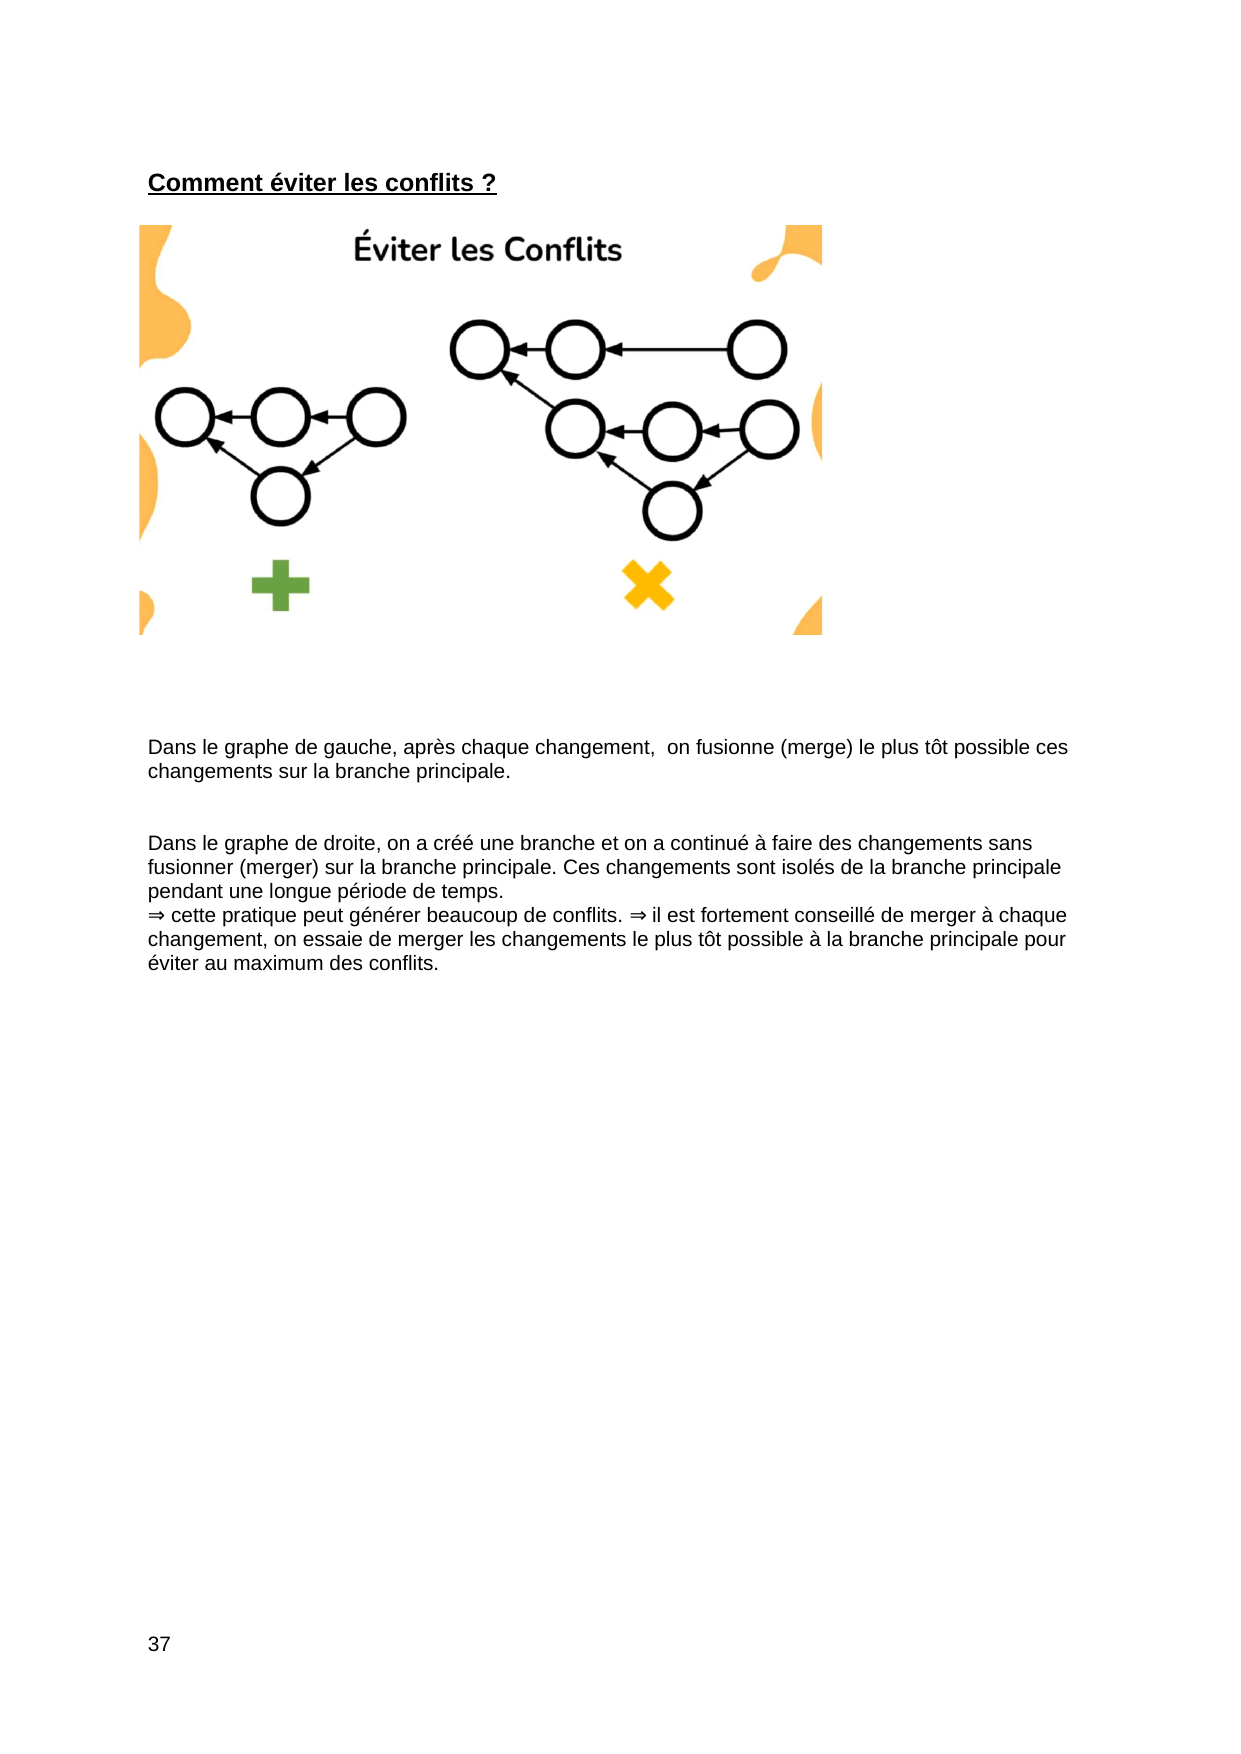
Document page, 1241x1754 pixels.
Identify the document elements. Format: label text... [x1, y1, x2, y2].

text ⇒ cette pratique peut générer beaucoup de conflits. ⇒ il est fortement conseillé de merger à chaque changement, on essaie de merger les changements le plus tôt possible à la branche principale pour éviter au maximum des conflits. [148, 902, 1093, 974]
text Dans le graphe de droite, on a créé une branche et on a continué à faire des changements sans fusionner (merger) sur la branche principale. Ces changements sont isolés de la branche principale pendant une longue période de temps. [148, 831, 1093, 902]
text Dans le graphe de gauche, après chaque changement, on fusionne (merge) le plus tôt possible ces changements sur la branche principale. [148, 735, 1093, 783]
subtitle Comment éviter les conflits ? [148, 168, 1093, 197]
picture [139, 225, 823, 635]
